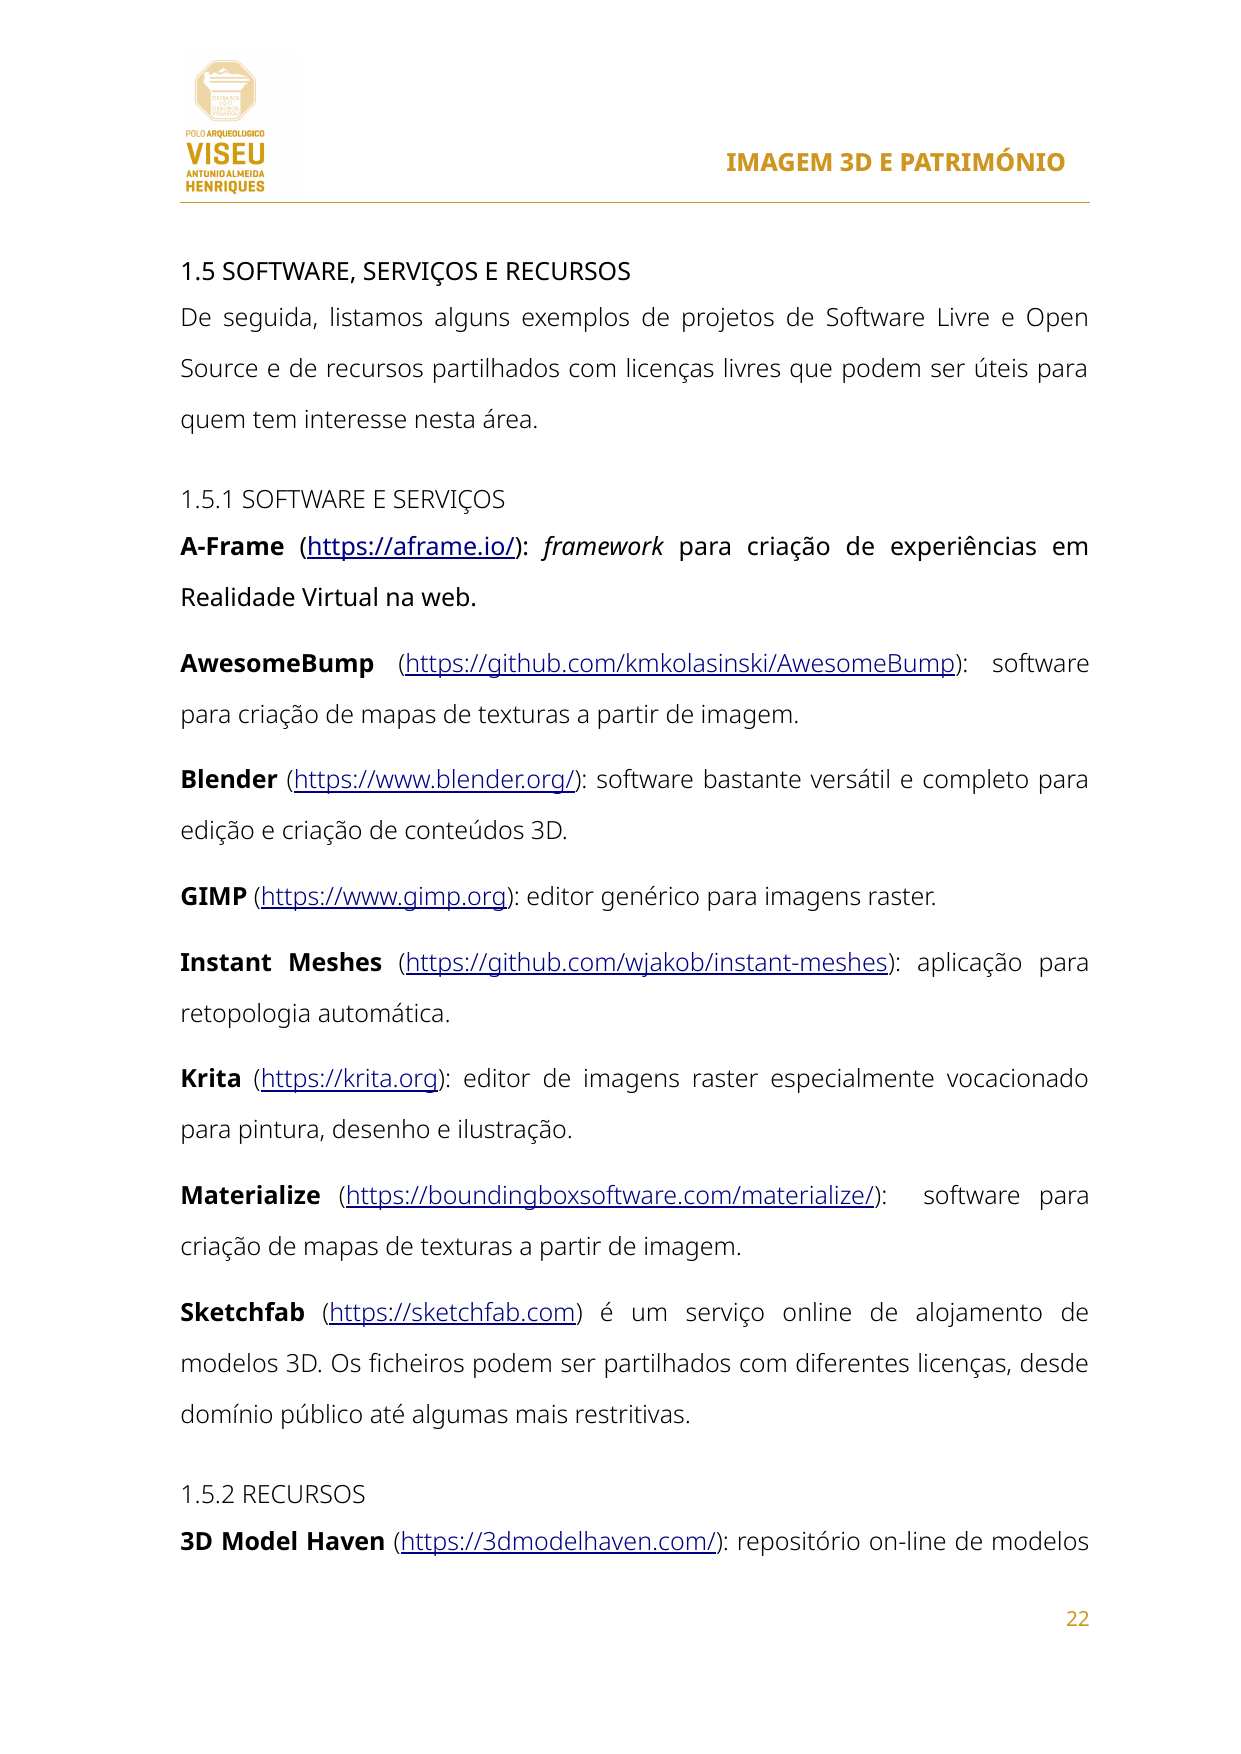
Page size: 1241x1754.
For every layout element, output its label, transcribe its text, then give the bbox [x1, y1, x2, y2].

text De seguida, listamos alguns exemplos de projetos de Software Livre e Open Source e de recursos partilhados com licenças livres que podem ser úteis para quem tem interesse nesta área. [180, 300, 1090, 436]
text Krita (https://krita.org): editor de imagens raster especialmente vocacionado para pintura, desenho e ilustração. [180, 1061, 1090, 1146]
picture [183, 52, 299, 201]
text AwesomeBump (https://github.com/kmkolasinski/AwesomeBump): software para criação de mapas de texturas a partir de imagem. [180, 645, 1090, 730]
subtitle 1.5.1 Software e serviços [180, 482, 1090, 516]
text 3D Model Haven (https://3dmodelhaven.com/): repositório on-line de modelos [180, 1523, 1090, 1557]
subtitle 1.5.2 recursos [180, 1477, 1090, 1511]
text GIMP (https://www.gimp.org): editor genérico para imagens raster. [180, 879, 1090, 913]
text Sketchfab (https://sketchfab.com) é um serviço online de alojamento de modelos 3D. Os ficheiros podem ser partilhados com diferentes licenças, desde domínio público até algumas mais restritivas. [180, 1294, 1090, 1430]
subtitle 1.5 Software, serviços e recursos [180, 253, 1090, 287]
text A-Frame (https://aframe.io/): framework para criação de experiências em Realidade Virtual na web. [180, 529, 1090, 614]
text Instant Meshes (https://github.com/wjakob/instant-meshes): aplicação para retopologia automática. [180, 944, 1090, 1029]
text Blender (https://www.blender.org/): software bastante versátil e completo para edição e criação de conteúdos 3D. [180, 762, 1090, 847]
text Materialize (https://boundingboxsoftware.com/materialize/): software para criação de mapas de texturas a partir de imagem. [180, 1178, 1090, 1263]
